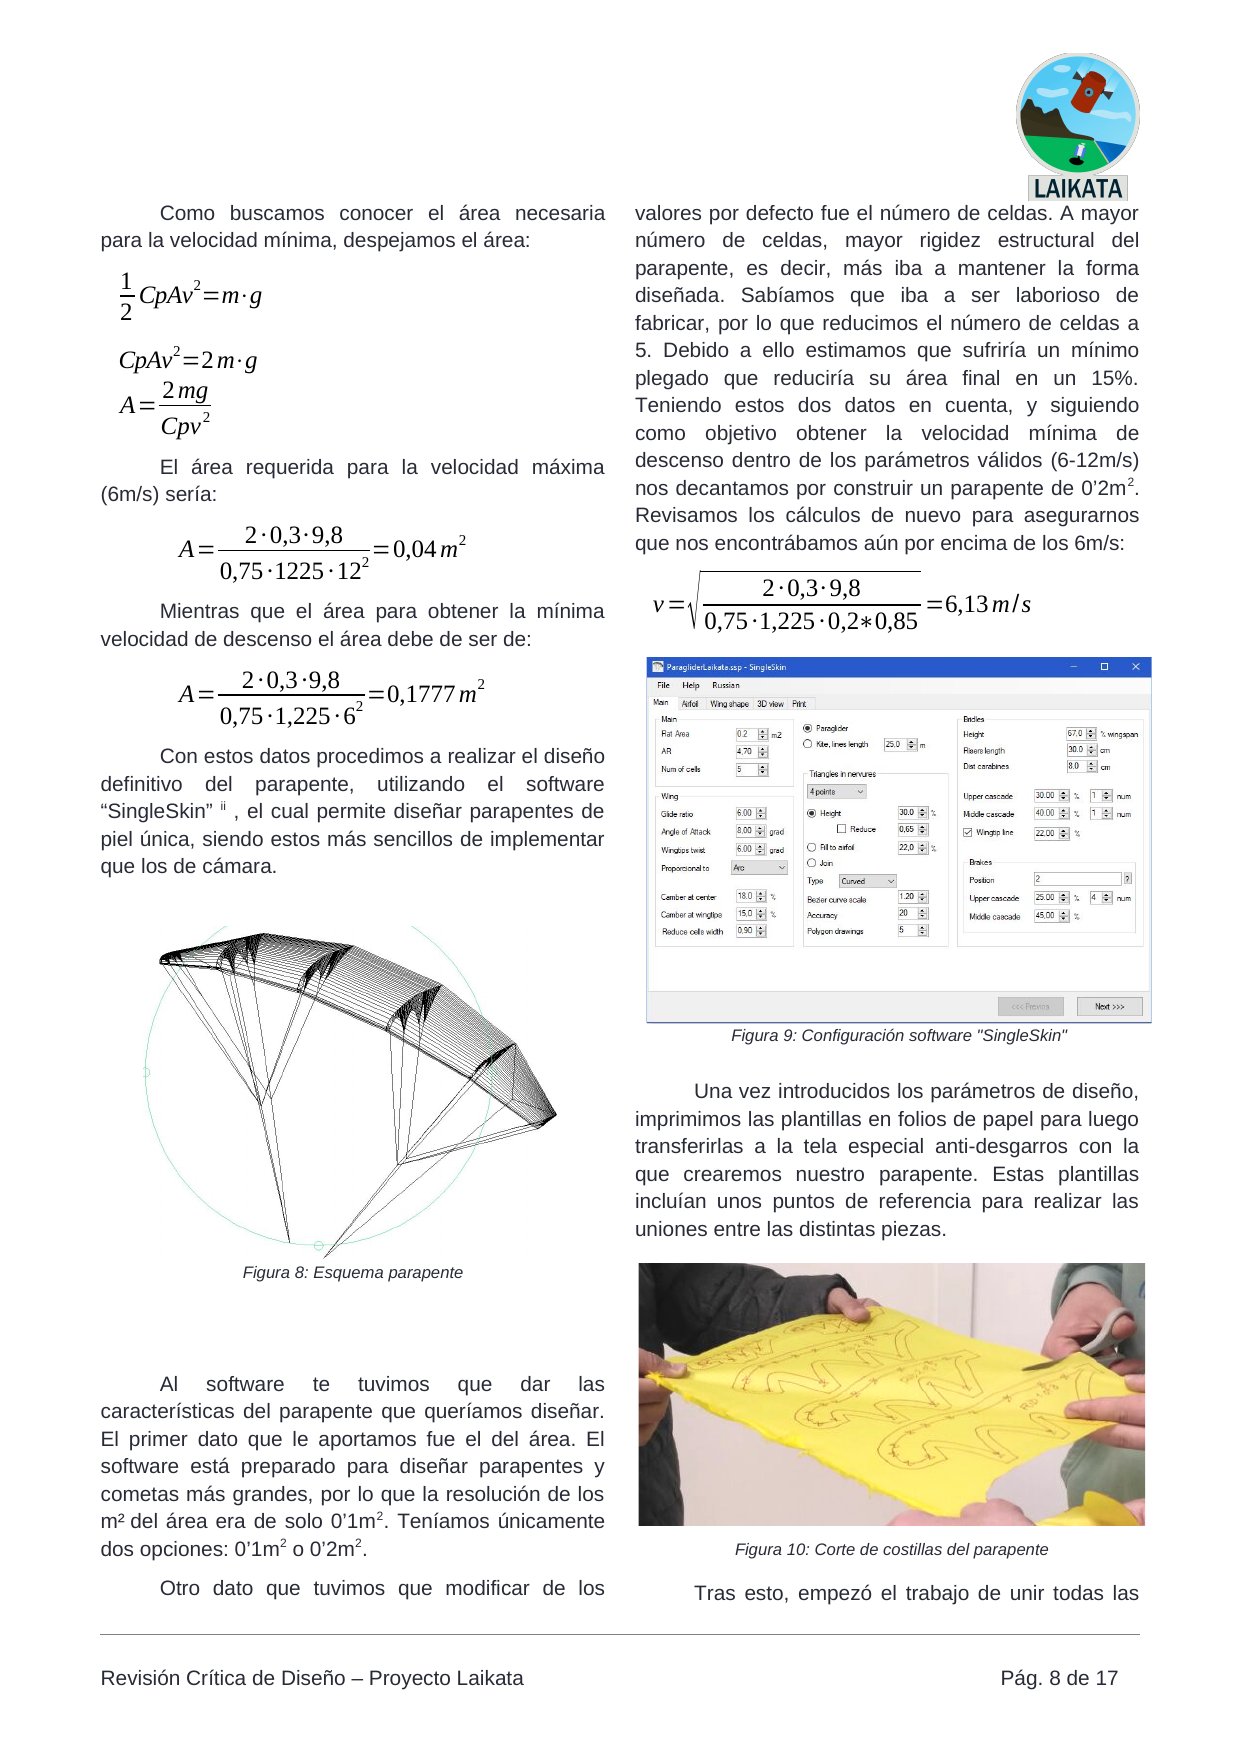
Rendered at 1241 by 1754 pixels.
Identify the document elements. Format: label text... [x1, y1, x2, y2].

text Figura 10: Corte de costillas del parapente [638, 1526, 1145, 1559]
text Mientras que el área para obtener la mínima velocidad de descenso el área debe de ser de: [100, 599, 605, 651]
text valores por defecto fue el número de celdas. A mayor número de celdas, mayor rigidez estructural del parapente, es decir, más iba a mantener la forma diseñada. Sabíamos que iba a ser laborioso de fabricar, por lo que reducimos el número de celdas a 5. Debido a ello estimamos que sufriría un mínimo plegado que reduciría su área final en un 15%. Teniendo estos dos datos en cuenta, y siguiendo como objetivo obtener la velocidad mínima de descenso dentro de los parámetros válidos (6-12m/s) nos decantamos por construir un parapente de 0’2m2. Revisamos los cálculos de nuevo para asegurarnos que nos encontrábamos aún por encima de los 6m/s: [635, 201, 1140, 554]
text Una vez introducidos los parámetros de diseño, imprimimos las plantillas en folios de papel para luego transferirlas a la tela especial anti-desgarros con la que crearemos nuestro parapente. Estas plantillas incluían unos puntos de referencia para realizar las uniones entre las distintas piezas. [635, 649, 1140, 1240]
text El área requerida para la velocidad máxima (6m/s) sería: [100, 455, 605, 506]
text Como buscamos conocer el área necesaria para la velocidad mínima, despejamos el área: [100, 201, 605, 252]
text Tras esto, empezó el trabajo de unir todas las [635, 1256, 1145, 1604]
picture [1016, 53, 1140, 201]
text Figura 9: Configuración software "SingleSkin" [647, 1024, 1152, 1045]
text [638, 1251, 1145, 1263]
text Al software te tuvimos que dar las características del parapente que queríamos diseñar. El primer dato que le aportamos fue el del área. El software está preparado para diseñar parapentes y cometas más grandes, por lo que la resolución de los m² del área era de solo 0’1m2. Teníamos únicamente dos opciones: 0’1m2 o 0’2m2. [100, 1371, 605, 1560]
text Otro dato que tuvimos que modificar de los [100, 1576, 605, 1599]
text Con estos datos procedimos a realizar el diseño definitivo del parapente, utilizando el software “SingleSkin” , el cual permite diseñar parapentes de piel única, siendo estos más sencillos de implementar que los de cámara. [100, 744, 605, 878]
picture [646, 657, 1152, 1024]
text Figura 8: Esquema parapente [134, 926, 572, 1282]
picture [143, 926, 563, 1261]
